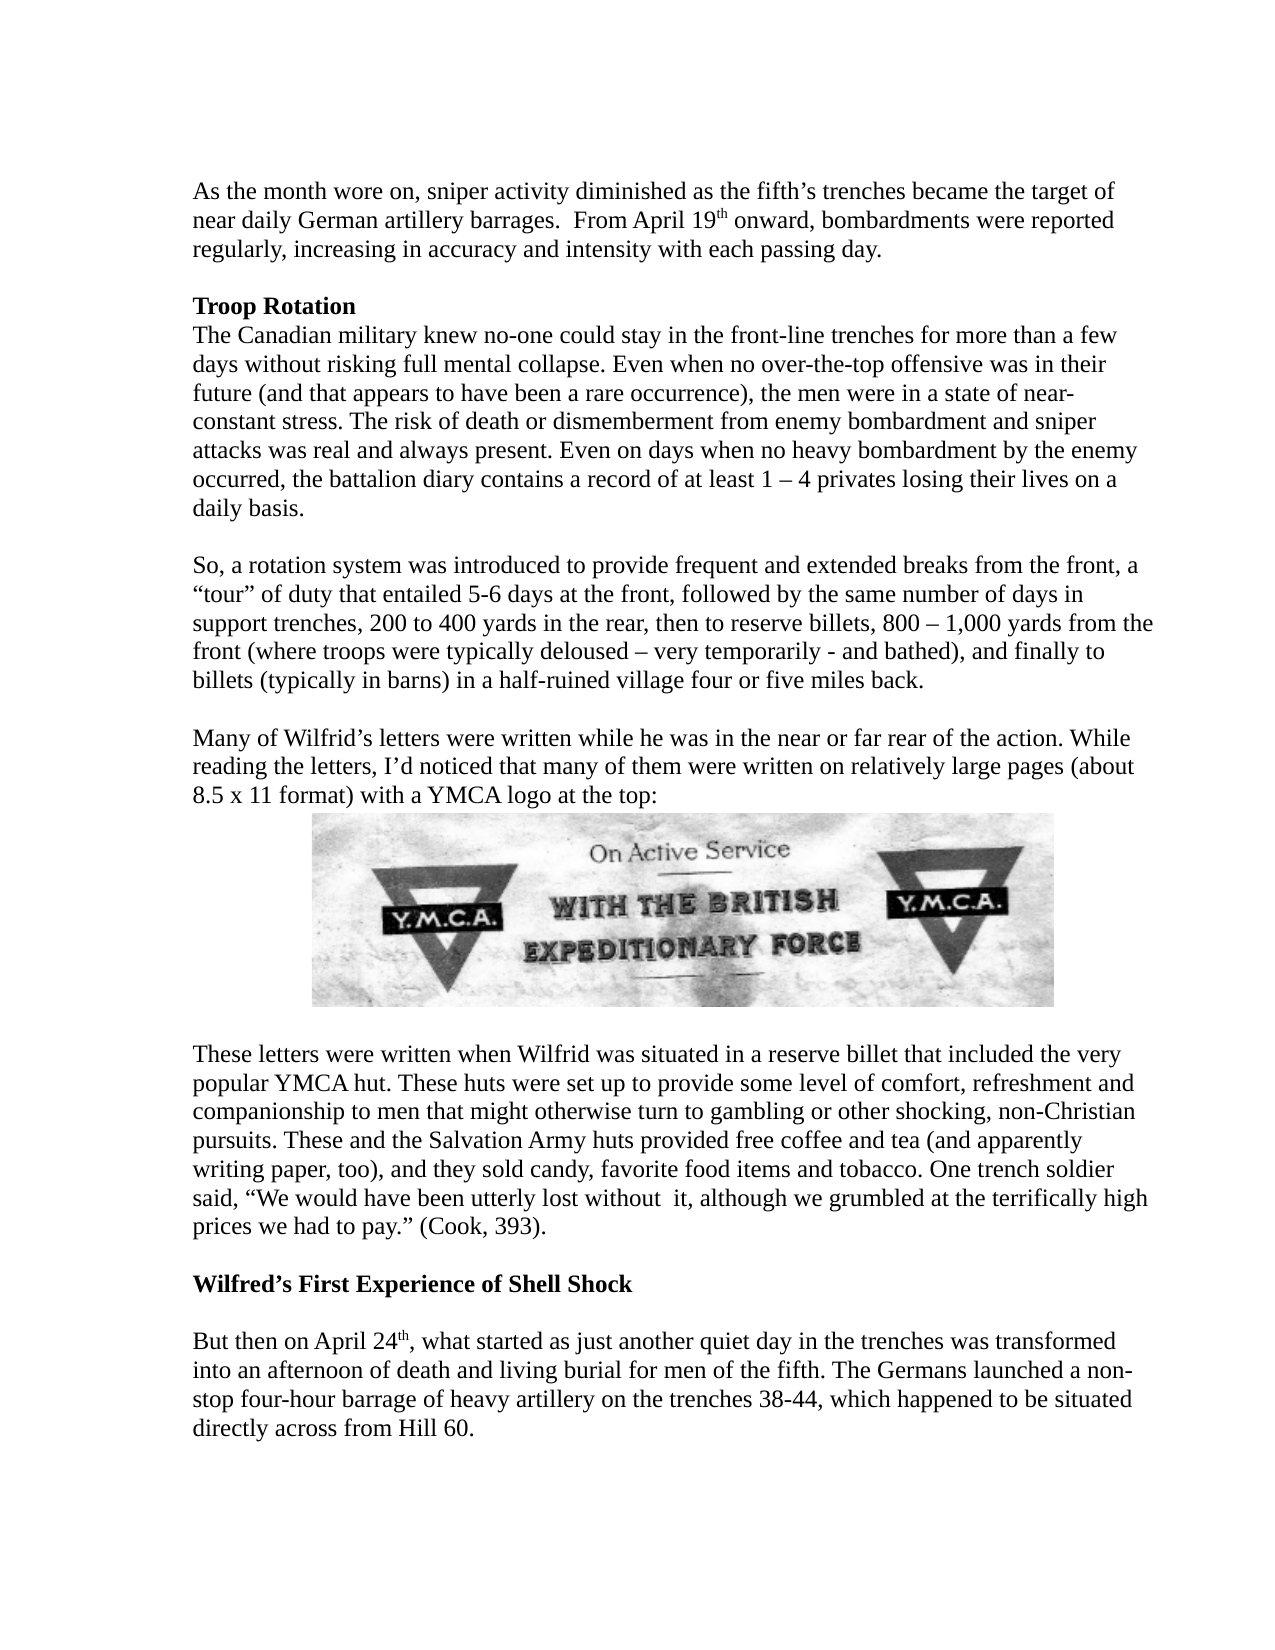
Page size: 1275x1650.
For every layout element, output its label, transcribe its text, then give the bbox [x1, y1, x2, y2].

text The Canadian military knew no-one could stay in the front-line trenches for more than a few days without risking full mental collapse. Even when no over-the-top offensive was in their future (and that appears to have been a rare occurrence), the men were in a state of near-constant stress. The risk of death or dismemberment from enemy bombardment and sniper attacks was real and always present. Even on days when no heavy bombardment by the enemy occurred, the battalion diary contains a record of at least 1 – 4 privates losing their lives on a daily basis. [192, 320, 1158, 521]
text So, a rotation system was introduced to provide frequent and extended breaks from the front, a “tour” of duty that entailed 5-6 days at the front, followed by the same number of days in support trenches, 200 to 400 yards in the rear, then to reserve billets, 800 – 1,000 yards from the front (where troops were typically deloused – very temporarily - and bathed), and finally to billets (typically in barns) in a half-ruined village four or five miles back. [192, 550, 1158, 694]
text Wilfred’s First Experience of Shell Shock [192, 1269, 1158, 1298]
text Many of Wilfrid’s letters were written while he was in the near or far rear of the action. While reading the letters, I’d noticed that many of them were written on relatively large pages (about 8.5 x 11 format) with a YMCA logo at the top: [192, 723, 1158, 809]
picture [311, 813, 1054, 1007]
text Troop Rotation [192, 291, 1158, 320]
text As the month wore on, sniper activity diminished as the fifth’s trenches became the target of near daily German artillery barrages. From April 19th onward, bombardments were reported regularly, increasing in accuracy and intensity with each passing day. [192, 176, 1158, 263]
text These letters were written when Wilfrid was situated in a reserve billet that included the very popular YMCA hut. These huts were set up to provide some level of comfort, refreshment and companionship to men that might otherwise turn to gambling or other shocking, non-Christian pursuits. These and the Salvation Army huts provided free coffee and tea (and apparently writing paper, too), and they sold candy, favorite food items and tobacco. One trench soldier said, “We would have been utterly lost without it, although we grumbled at the terrifically high prices we had to pay.” (Cook, 393). [192, 1039, 1158, 1240]
text But then on April 24th, what started as just another quiet day in the trenches was transformed into an afternoon of death and living burial for men of the fifth. The Germans launched a non-stop four-hour barrage of heavy artillery on the trenches 38-44, which happened to be situated directly across from Hill 60. [192, 1326, 1158, 1441]
